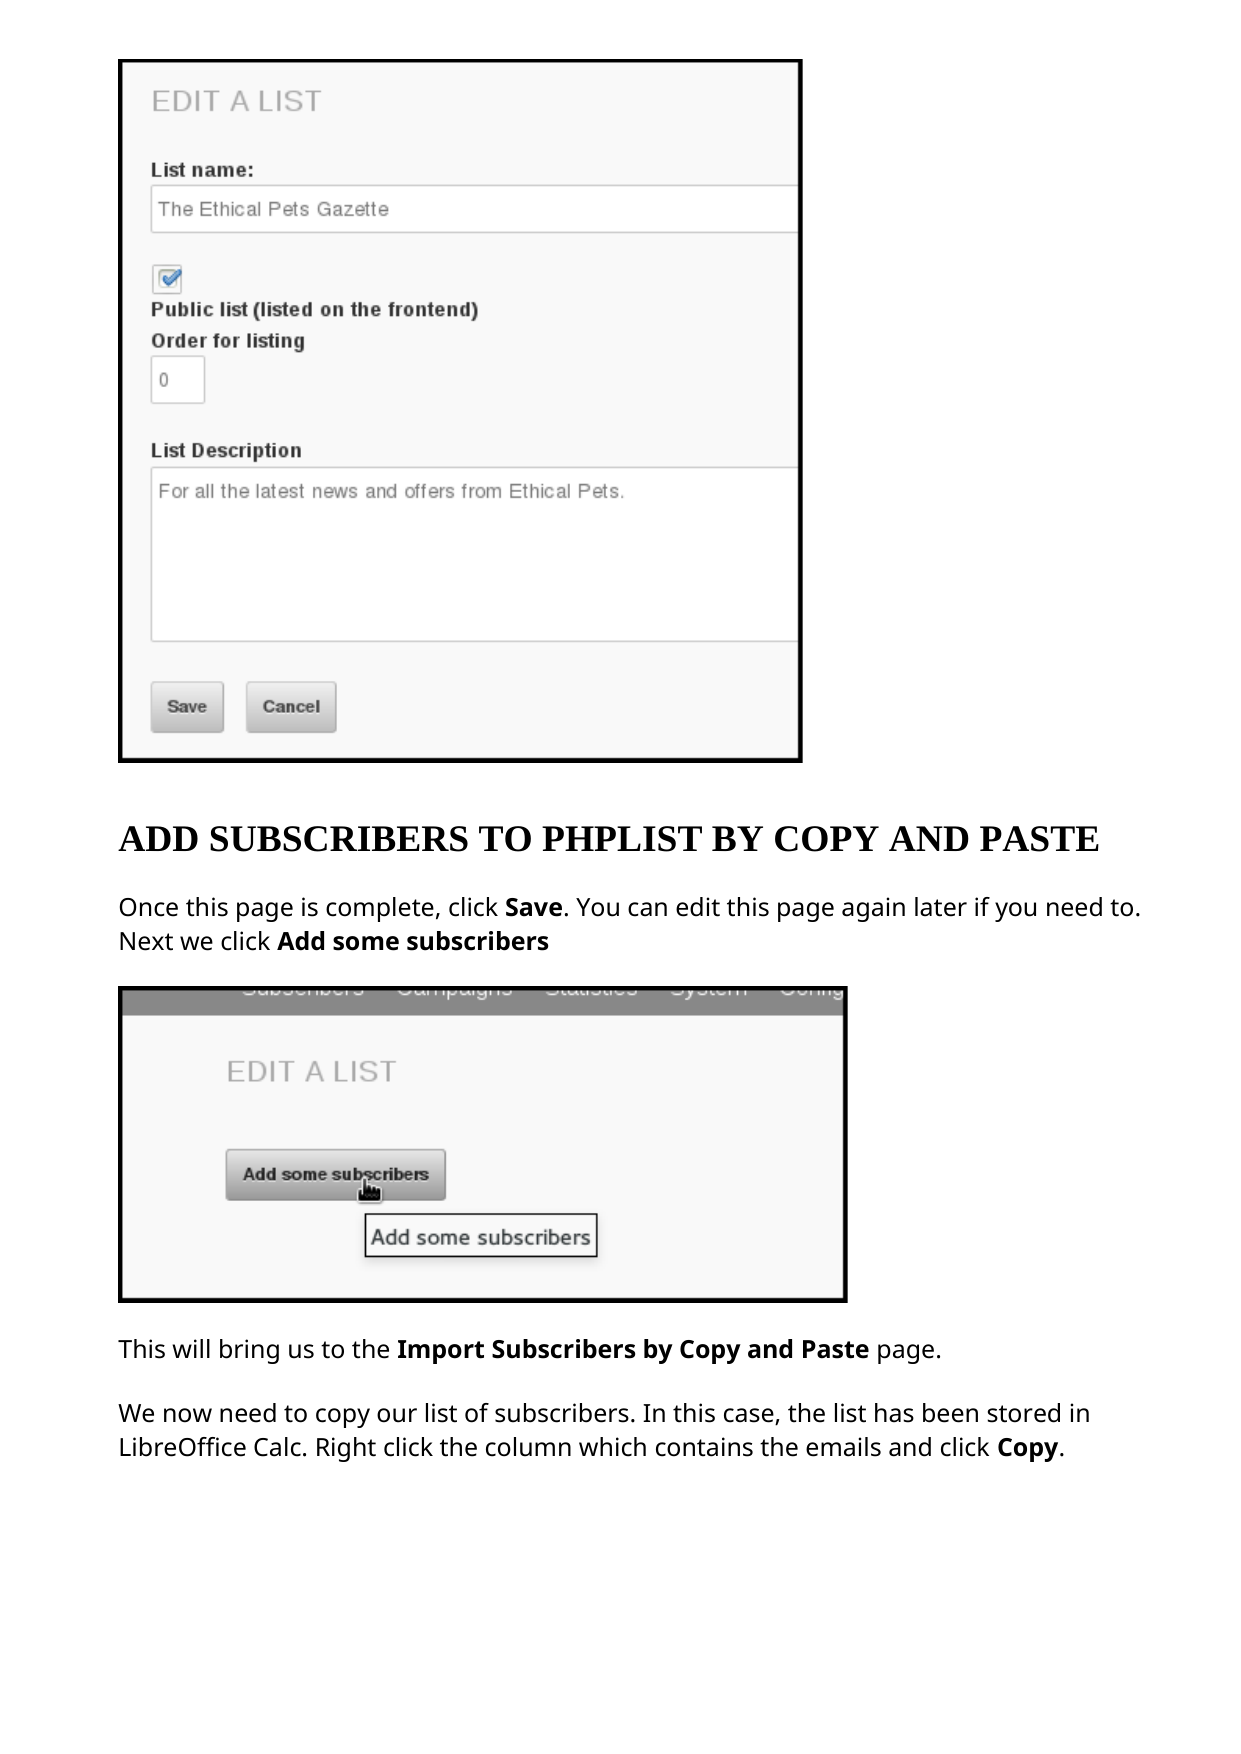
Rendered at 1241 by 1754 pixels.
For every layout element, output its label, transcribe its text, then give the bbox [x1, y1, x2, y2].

picture [118, 986, 848, 1303]
picture [118, 59, 803, 763]
text This will bring us to the Import Subscribers by Copy and Paste page. [118, 1332, 1181, 1366]
subtitle Add Subscribers to phpList by copy and paste [118, 817, 1181, 860]
text Once this page is complete, click Save. You can edit this page again later if you need to. Next we click Add some subscribers [118, 889, 1181, 957]
text We now need to copy our list of subscribers. In this case, the list has been stored in LibreOffice Calc. Right click the column which contains the emails and click Copy. [118, 1396, 1181, 1464]
